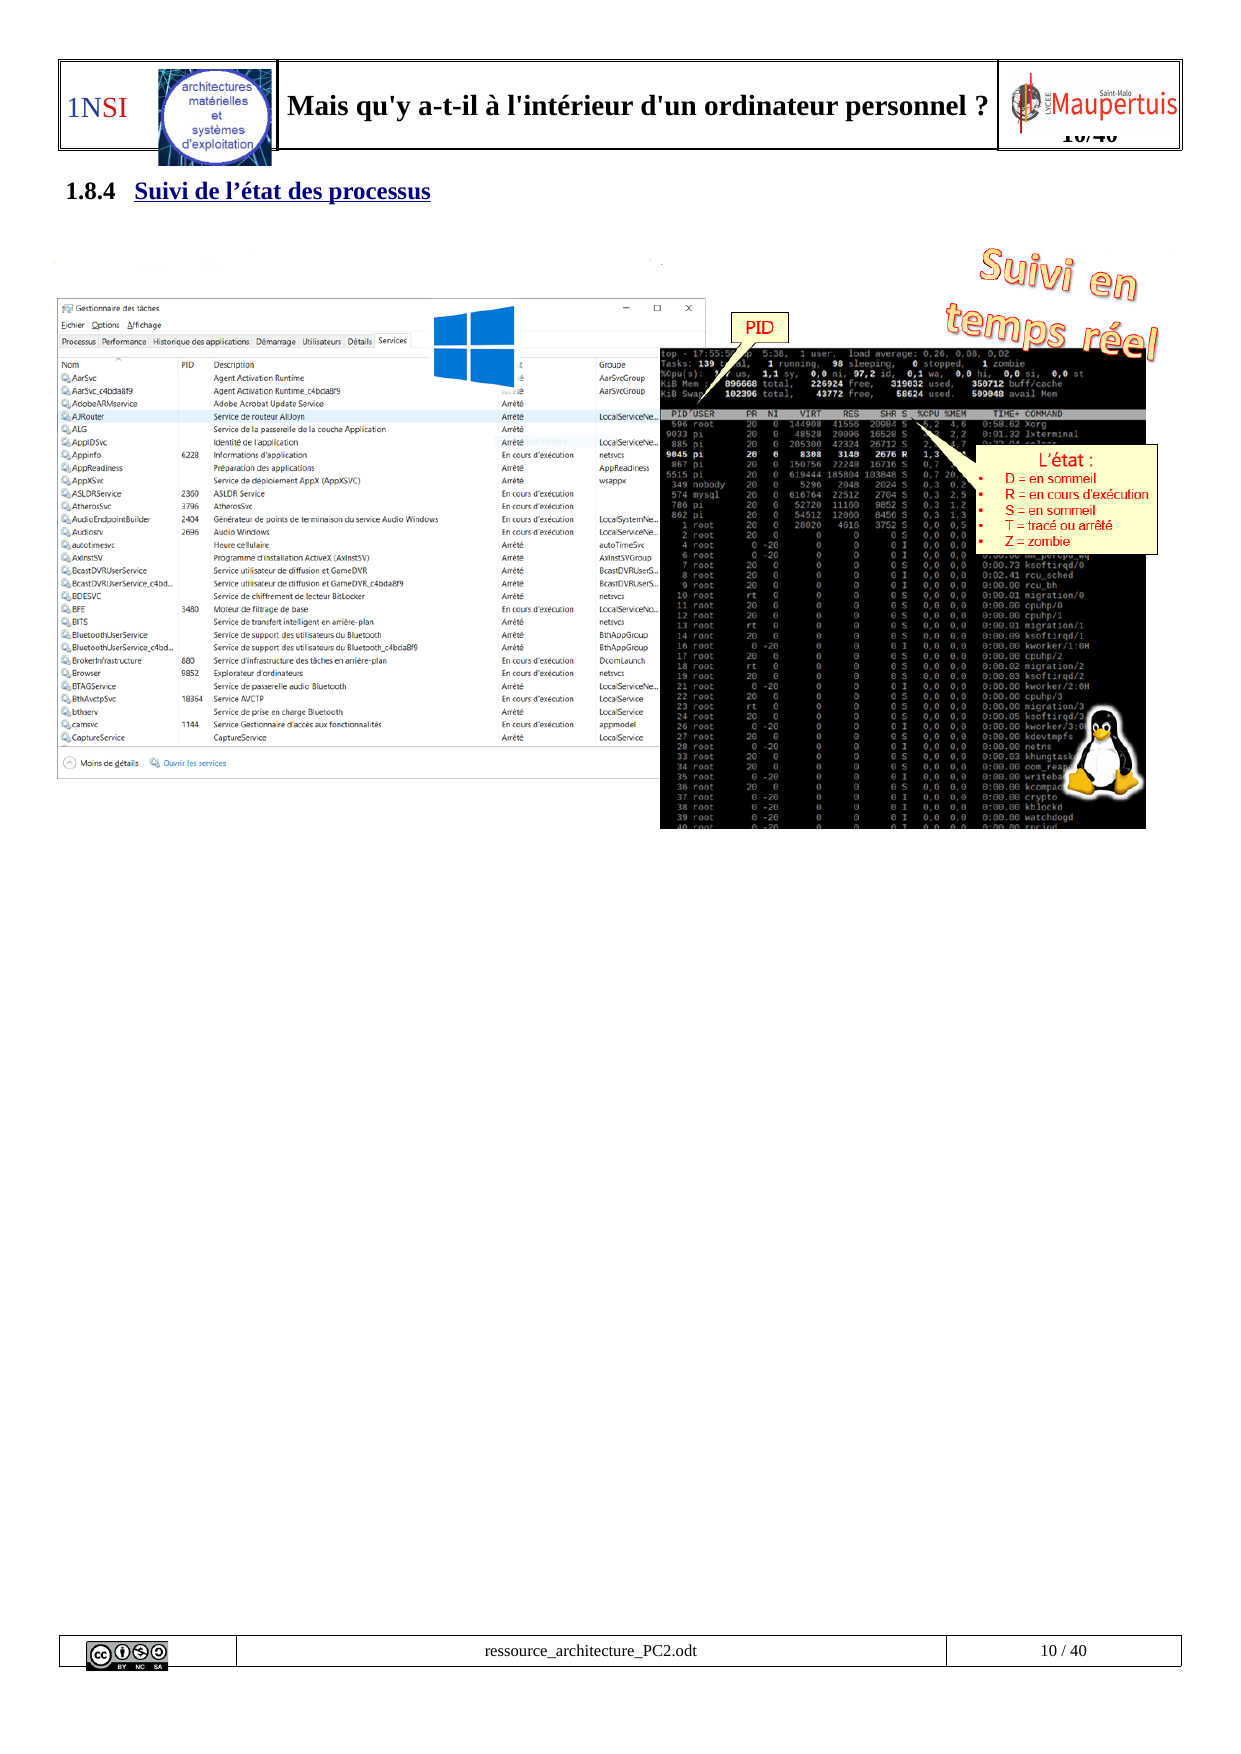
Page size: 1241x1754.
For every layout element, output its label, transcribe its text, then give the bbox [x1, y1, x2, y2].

picture [158, 69, 272, 166]
subtitle Suivi de l’état des processus [59, 176, 1181, 205]
picture [1011, 70, 1179, 136]
picture [51, 234, 1174, 841]
picture [86, 1641, 169, 1672]
